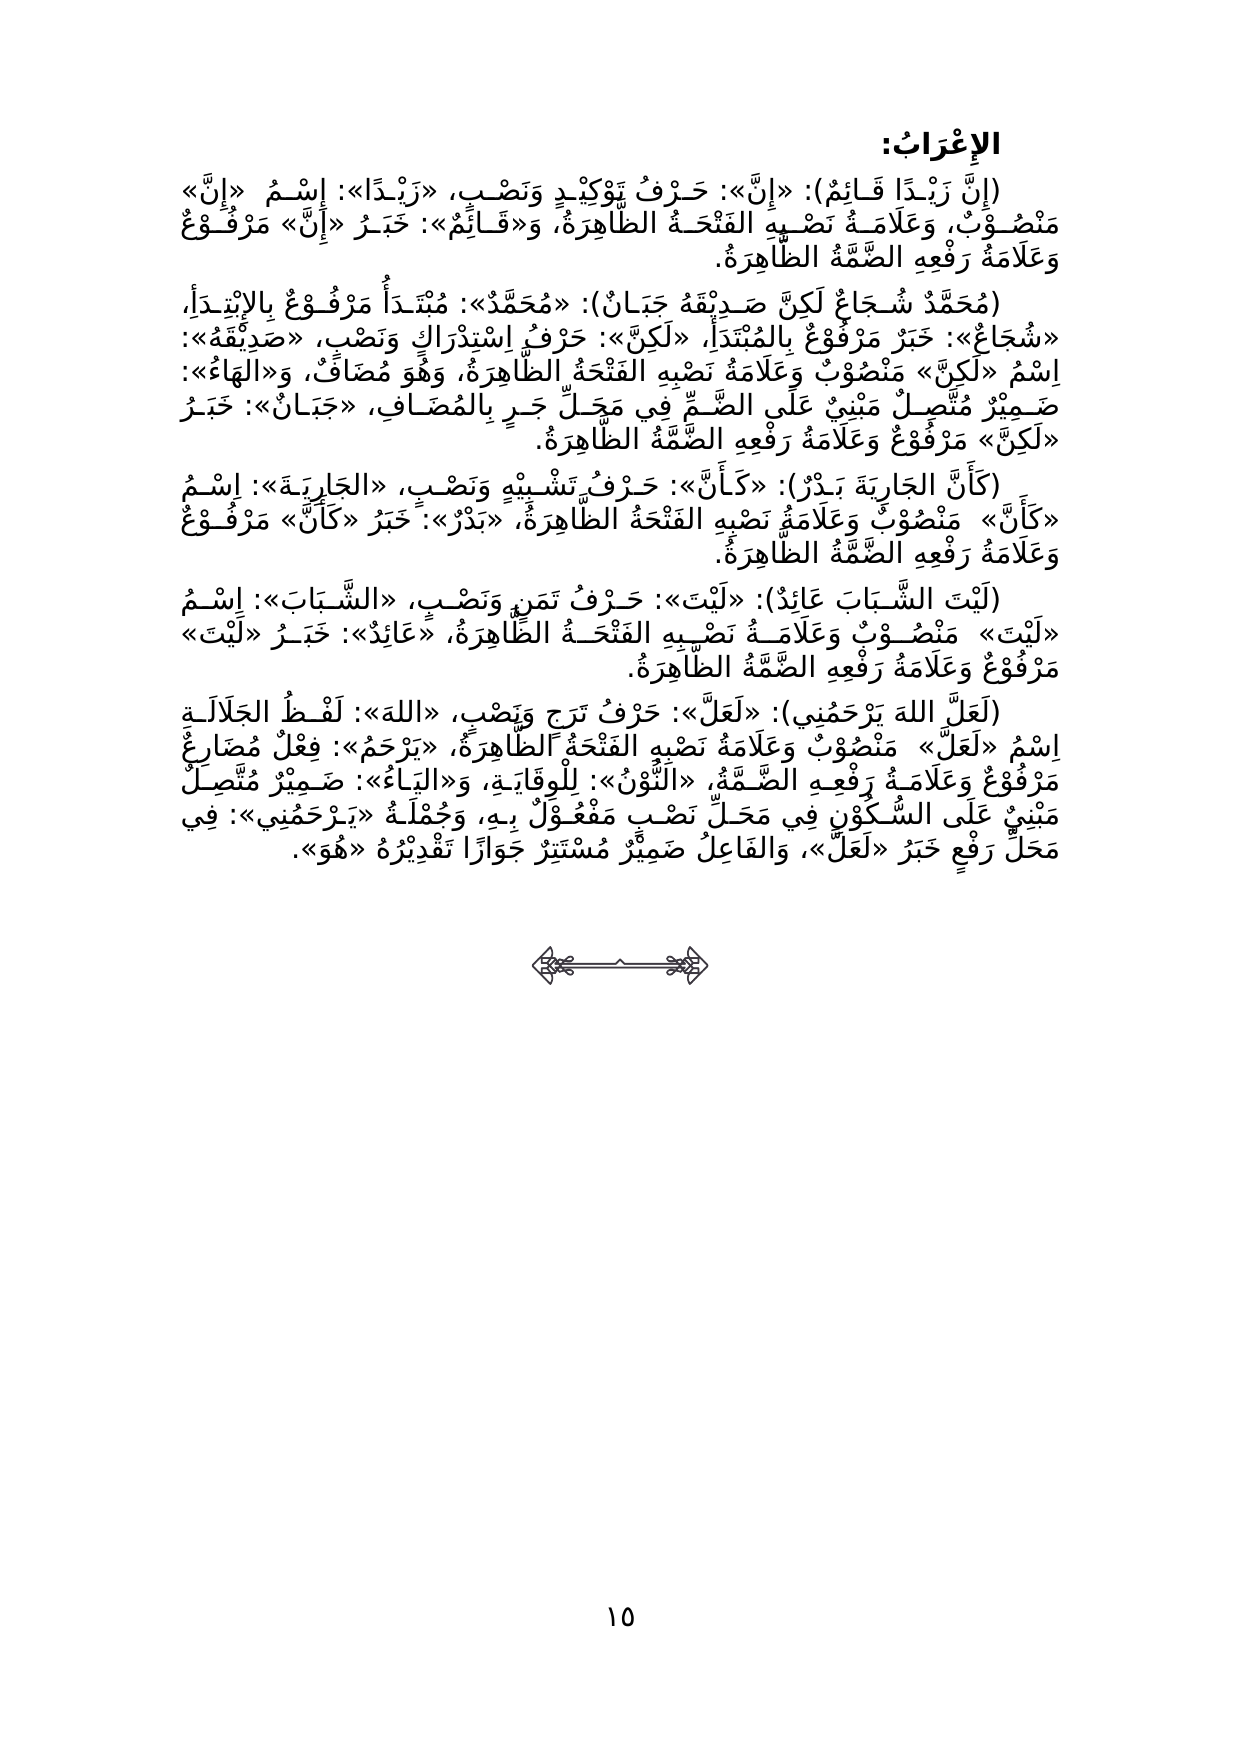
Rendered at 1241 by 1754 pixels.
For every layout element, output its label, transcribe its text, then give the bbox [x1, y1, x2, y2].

text (مُحَمَّدٌ شُجَاعٌ لَكِنَّ صَدِيْقَهُ جَبَانٌ): «مُحَمَّدٌ»: مُبْتَدَأُ مَرْفُوْعٌ بِالإِبْتِدَأِ، «شُجَاعٌ»: خَبَرٌ مَرْفُوْعٌ بِالمُبْتَدَأِ، «لَكِنَّ»: حَرْفُ اِسْتِدْرَاكٍ وَنَصْبٍ، «صَدِيْقَهُ»: اِسْمُ «لَكِنَّ» مَنْصُوْبٌ وَعَلَامَةُ نَصْبِهِ الفَتْحَةُ الظَّاهِرَةُ، وَهُوَ مُضَافٌ، وَ«الهَاءُ»: ضَمِيْرٌ مُتَّصِلٌ مَبْنِيٌ عَلَى الضَّمِّ فِي مَحَلِّ جَرٍ بِالمُضَافِ، «جَبَانٌ»: خَبَرُ «لَكِنَّ» مَرْفُوْعٌ وَعَلَامَةُ رَفْعِهِ الضَّمَّةُ الظَّاهِرَةُ. [180, 287, 1060, 456]
picture [531, 946, 709, 985]
text (إِنَّ زَيْدًا قَائِمٌ): «إِنَّ»: حَرْفُ تَوْكِيْدٍ وَنَصْبٍ، «زَيْدًا»: إِسْمُ «إِنَّ» مَنْصُوْبٌ، وَعَلَامَةُ نَصْبِهِ الفَتْحَةُ الظَّاهِرَةُ، وَ«قَائِمٌ»: خَبَرُ «إِنَّ» مَرْفُوْعٌ وَعَلَامَةُ رَفْعِهِ الضَّمَّةُ الظَّاهِرَةُ. [180, 173, 1060, 275]
text (لَيْتَ الشَّبَابَ عَائِدٌ): «لَيْتَ»: حَرْفُ تَمَنٍ وَنَصْبٍ، «الشَّبَابَ»: اِسْمُ «لَيْتَ» مَنْصُوْبٌ وَعَلَامَةُ نَصْبِهِ الفَتْحَةُ الظَّاهِرَةُ، «عَائِدٌ»: خَبَرُ «لَيْتَ» مَرْفُوْعٌ وَعَلَامَةُ رَفْعِهِ الضَّمَّةُ الظَّاهِرَةُ. [180, 582, 1060, 684]
text (لَعَلَّ اللهَ يَرْحَمُنِي): «لَعَلَّ»: حَرْفُ تَرَجٍ وَنَصْبٍ، «اللهَ»: لَفْظُ الجَلَالَةِ اِسْمُ «لَعَلَّ» مَنْصُوْبٌ وَعَلَامَةُ نَصْبِهِ الفَتْحَةُ الظَّاهِرَةُ، «يَرْحَمُ»: فِعْلٌ مُضَارِعٌ مَرْفُوْعٌ وَعَلَامَةُ رَفْعِهِ الضَّمَّةُ، «النُّوْنُ»: لِلْوِقَايَةِ، وَ«اليَاءُ»: ضَمِيْرٌ مُتَّصِلٌ مَبْنِيٌ عَلَى السُّكُوْنِ فِي مَحَلِّ نَصْبٍ مَفْعُوْلٌ بِهِ، وَجُمْلَةُ «يَرْحَمُنِي»: فِي مَحَلِّ رَفْعٍ خَبَرُ «لَعَلَّ»، وَالفَاعِلُ ضَمِيْرٌ مُسْتَتِرٌ جَوَازًا تَقْدِيْرُهُ «هُوَ». [180, 696, 1060, 866]
text الإِعْرَابُ: [180, 127, 1060, 161]
text (كَأَنَّ الجَارِيَةَ بَدْرٌ): «كَأَنَّ»: حَرْفُ تَشْبِيْهٍ وَنَصْبٍ، «الجَارِيَةَ»: اِسْمُ «كَأَنَّ» مَنْصُوْبٌ وَعَلَامَةُ نَصْبِهِ الفَتْحَةُ الظَّاهِرَةُ، «بَدْرٌ»: خَبَرُ «كَأَنَّ» مَرْفُوْعٌ وَعَلَامَةُ رَفْعِهِ الضَّمَّةُ الظَّاهِرَةُ. [180, 468, 1060, 570]
